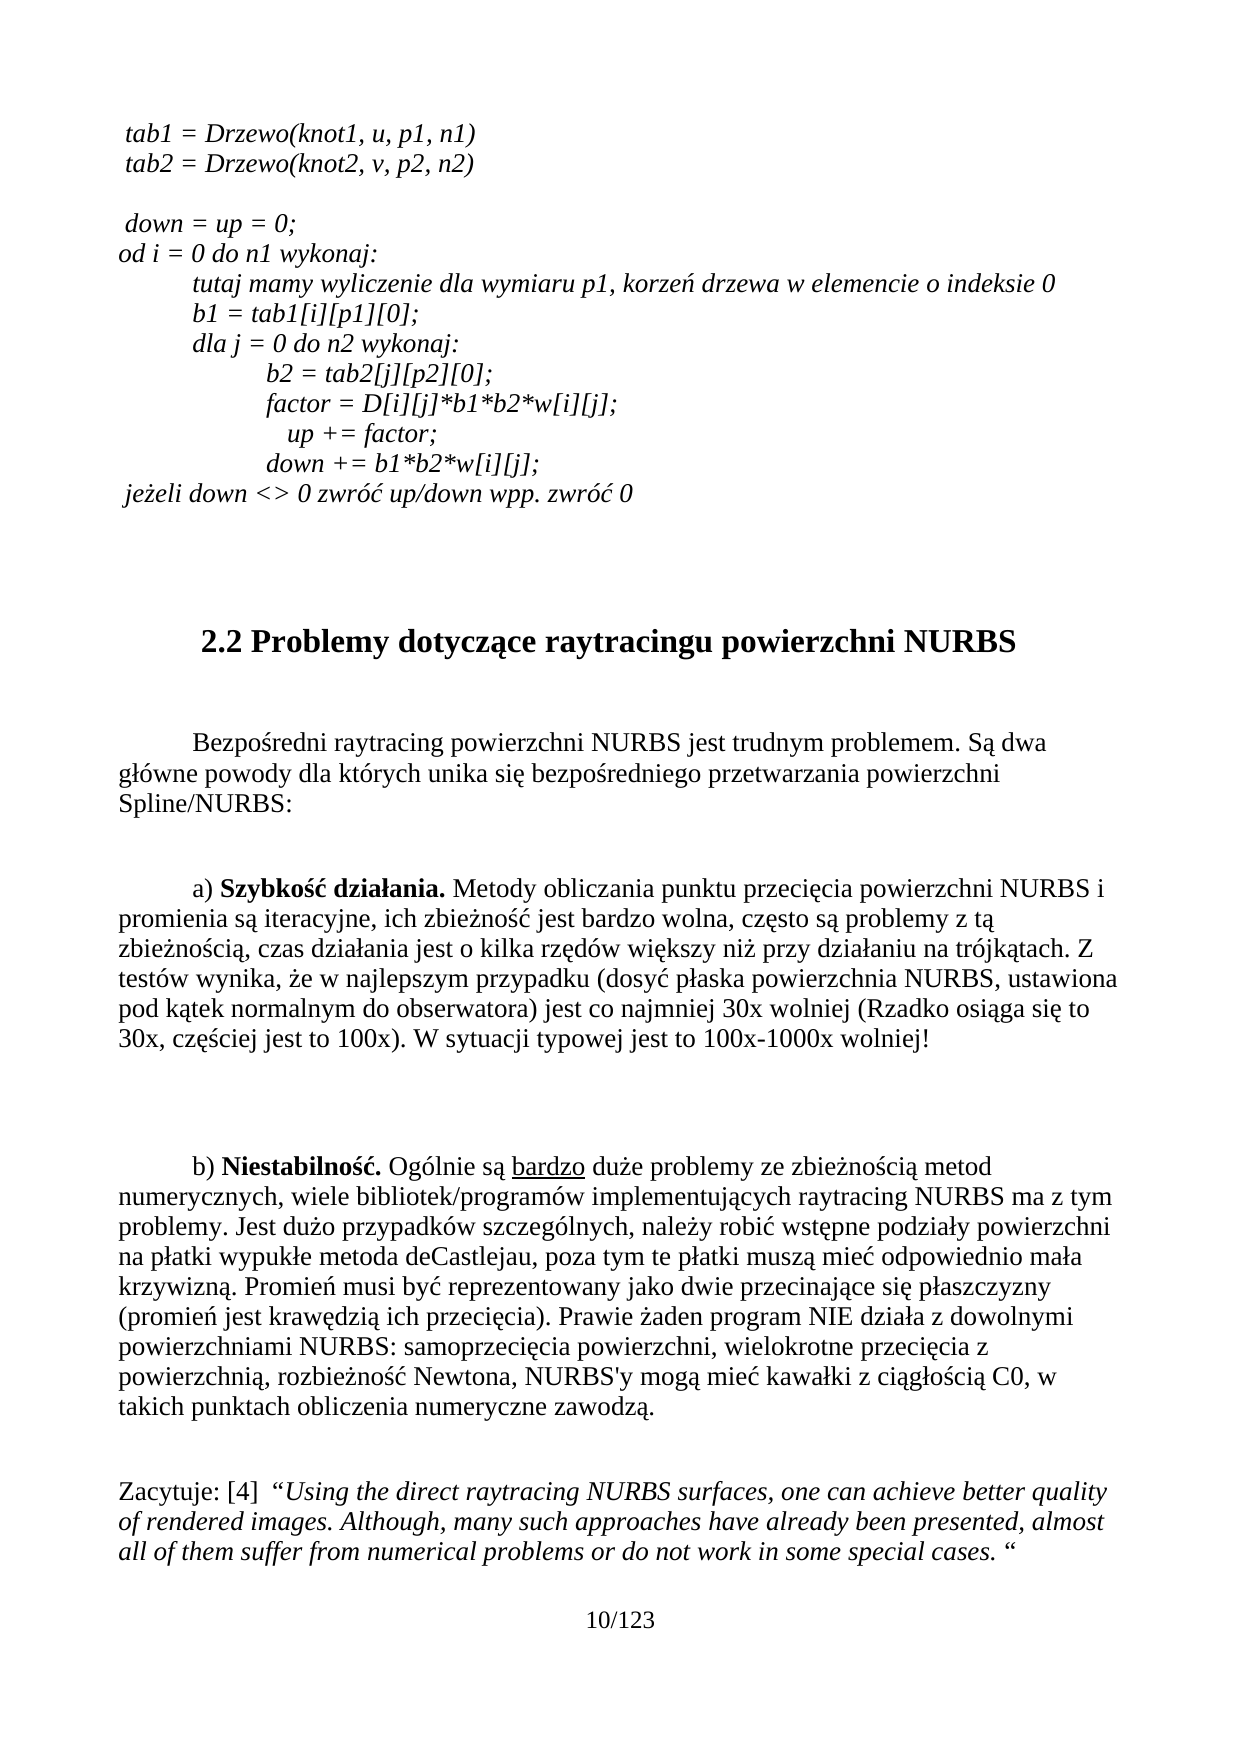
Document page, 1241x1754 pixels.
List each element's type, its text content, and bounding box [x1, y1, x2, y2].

text tab2 = Drzewo(knot2, v, p2, n2) [118, 148, 1122, 178]
text dla j = 0 do n2 wykonaj: [118, 328, 1122, 358]
text up += factor; [118, 418, 1122, 448]
text down += b1*b2*w[i][j]; [118, 448, 1122, 478]
text tutaj mamy wyliczenie dla wymiaru p1, korzeń drzewa w elemencie o indeksie 0 [118, 268, 1122, 298]
text Zacytuje: [4] “Using the direct raytracing NURBS surfaces, one can achieve better quality of rendered images. Although, many such approaches have already been presented, almost all of them suffer from numerical problems or do not work in some special cases. “ [118, 1476, 1122, 1566]
text b2 = tab2[j][p2][0]; [118, 358, 1122, 388]
text down = up = 0; [118, 208, 1122, 238]
text Bezpośredni raytracing powierzchni NURBS jest trudnym problemem. Są dwa główne powody dla których unika się bezpośredniego przetwarzania powierzchni Spline/NURBS: [118, 722, 1122, 819]
text b) Niestabilność. Ogólnie są bardzo duże problemy ze zbieżnością metod numerycznych, wiele bibliotek/programów implementujących raytracing NURBS ma z tym problemy. Jest dużo przypadków szczególnych, należy robić wstępne podziały powierzchni na płatki wypukłe metoda deCastlejau, poza tym te płatki muszą mieć odpowiednio mała krzywizną. Promień musi być reprezentowany jako dwie przecinające się płaszczyzny (promień jest krawędzią ich przecięcia). Prawie żaden program NIE działa z dowolnymi powierzchniami NURBS: samoprzecięcia powierzchni, wielokrotne przecięcia z powierzchnią, rozbieżność Newtona, NURBS'y mogą mieć kawałki z ciągłością C0, w takich punktach obliczenia numeryczne zawodzą. [118, 1151, 1122, 1421]
text jeżeli down <> 0 zwróć up/down wpp. zwróć 0 [118, 478, 1122, 508]
text factor = D[i][j]*b1*b2*w[i][j]; [118, 388, 1122, 418]
text b1 = tab1[i][p1][0]; [118, 298, 1122, 328]
list Problemy dotyczące raytracingu powierzchni NURBS [201, 623, 1122, 660]
text od i = 0 do n1 wykonaj: [118, 238, 1122, 268]
text tab1 = Drzewo(knot1, u, p1, n1) [118, 118, 1122, 148]
text a) Szybkość działania. Metody obliczania punktu przecięcia powierzchni NURBS i promienia są iteracyjne, ich zbieżność jest bardzo wolna, często są problemy z tą zbieżnością, czas działania jest o kilka rzędów większy niż przy działaniu na trójkątach. Z testów wynika, że w najlepszym przypadku (dosyć płaska powierzchnia NURBS, ustawiona pod kątek normalnym do obserwatora) jest co najmniej 30x wolniej (Rzadko osiąga się to 30x, częściej jest to 100x). W sytuacji typowej jest to 100x-1000x wolniej! [118, 874, 1122, 1054]
